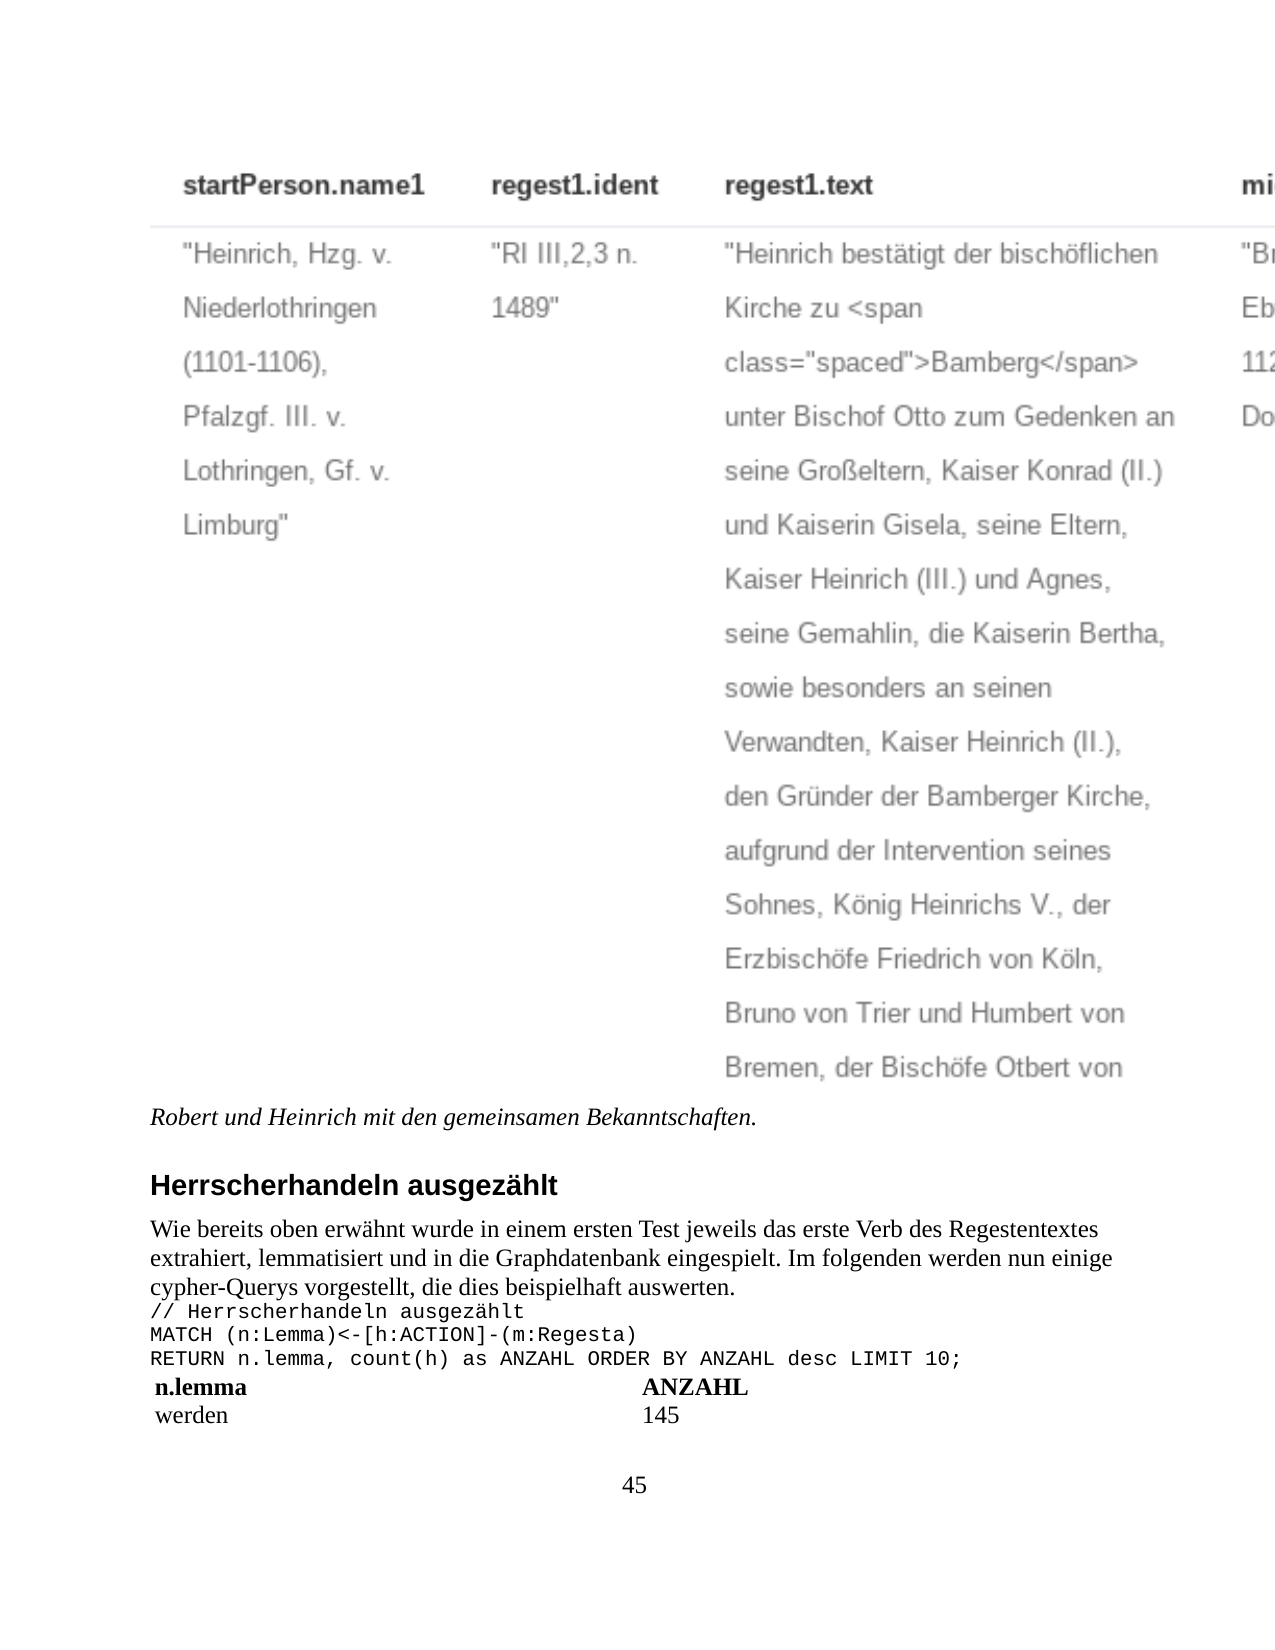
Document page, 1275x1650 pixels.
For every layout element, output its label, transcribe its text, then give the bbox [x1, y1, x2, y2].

text Robert und Heinrich mit den gemeinsamen Bekanntschaften. [150, 1102, 1125, 1131]
table_header n.lemma [150, 1372, 637, 1400]
picture [150, 150, 1275, 1090]
table_header ANZAHL [638, 1372, 1125, 1400]
text // Herrscherhandeln ausgezählt [150, 1301, 1125, 1324]
text Wie bereits oben erwähnt wurde in einem ersten Test jeweils das erste Verb des Regestentextes extrahiert, lemmatisiert und in die Graphdatenbank eingespielt. Im folgenden werden nun einige cypher-Querys vorgestellt, die dies beispielhaft auswerten. [150, 1214, 1125, 1301]
table_cell 145 [638, 1400, 1125, 1429]
subtitle Herrscherhandeln ausgezählt [150, 1168, 1125, 1202]
text MATCH (n:Lemma)<-[h:ACTION]-(m:Regesta) [150, 1324, 1125, 1348]
table_cell werden [150, 1400, 637, 1429]
text RETURN n.lemma, count(h) as ANZAHL ORDER BY ANZAHL desc LIMIT 10; [150, 1348, 1125, 1372]
